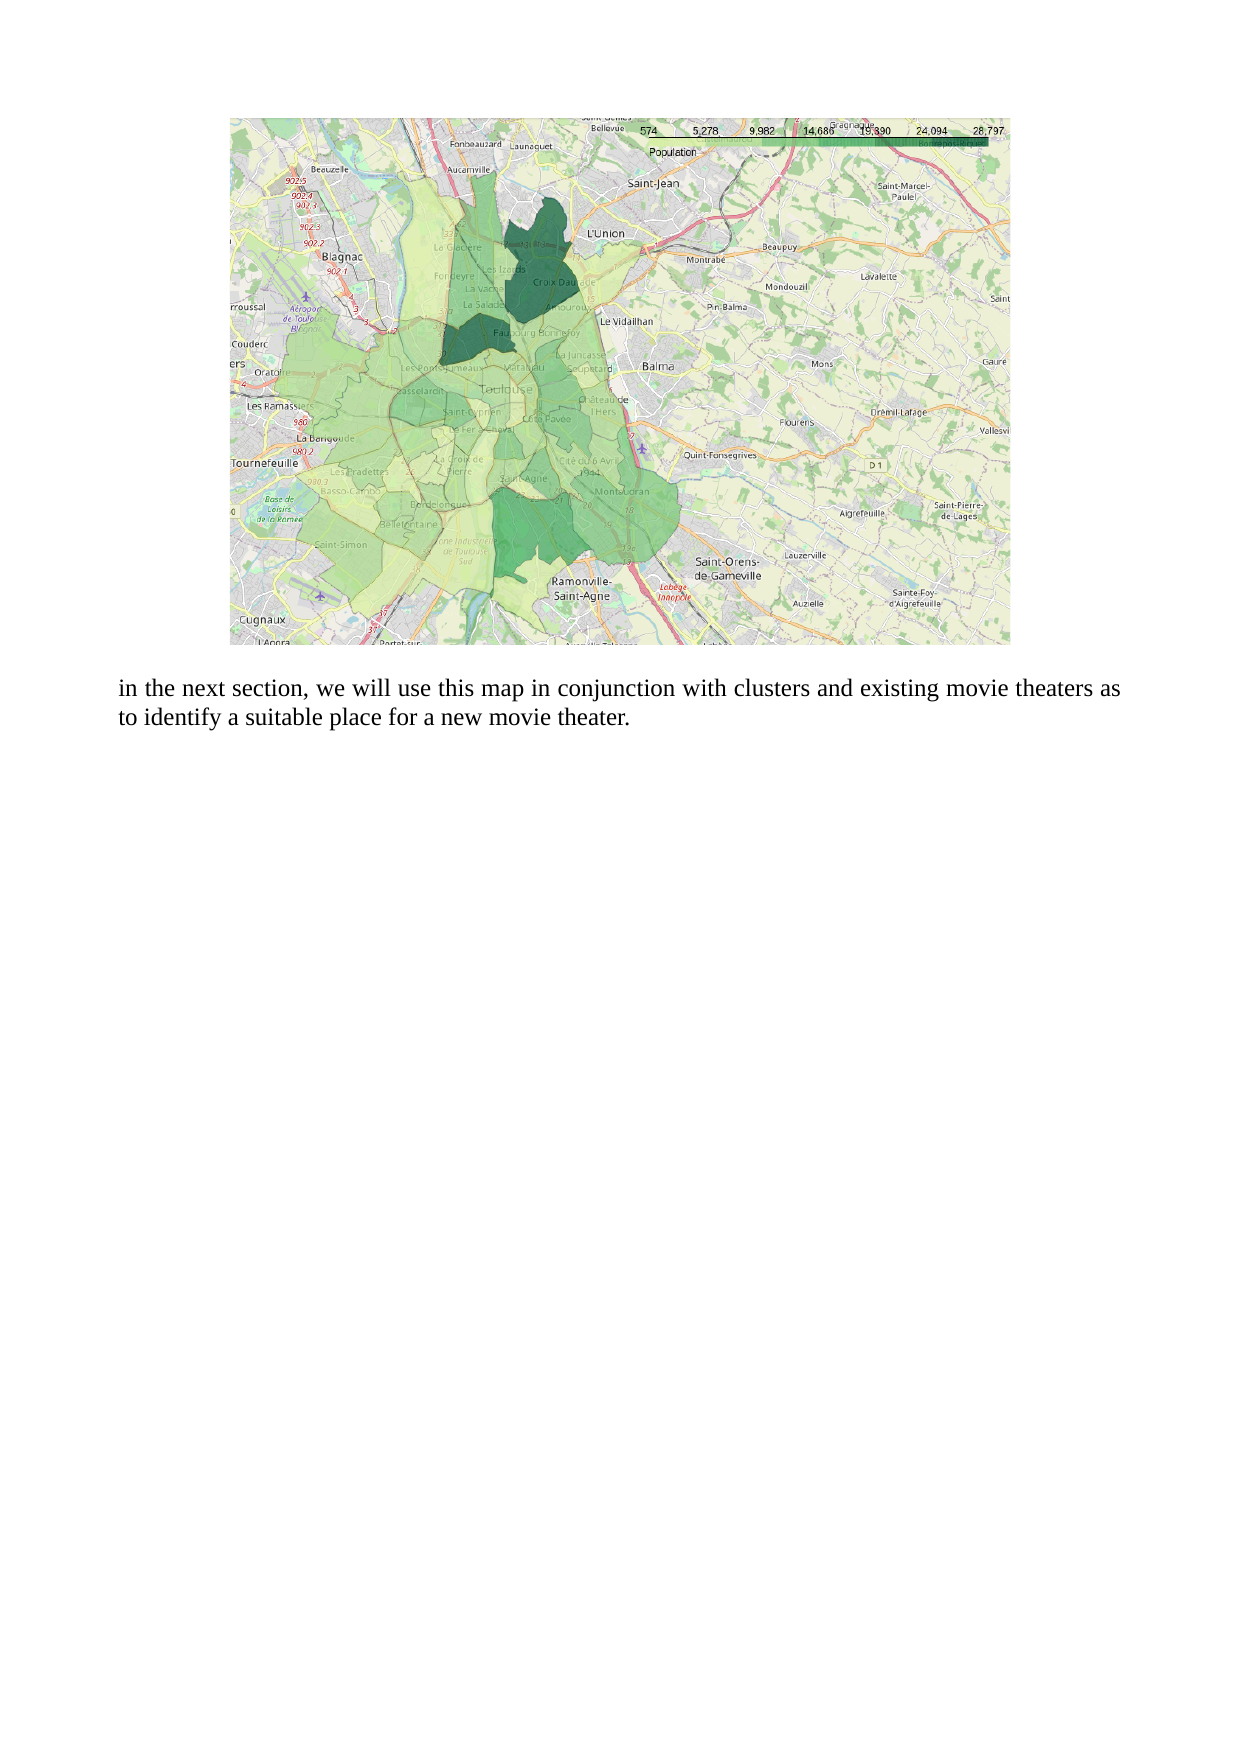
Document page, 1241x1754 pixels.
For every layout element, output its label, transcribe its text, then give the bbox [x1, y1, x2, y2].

text in the next section, we will use this map in conjunction with clusters and existing movie theaters as to identify a suitable place for a new movie theater. [118, 673, 1122, 731]
picture [229, 118, 1011, 645]
